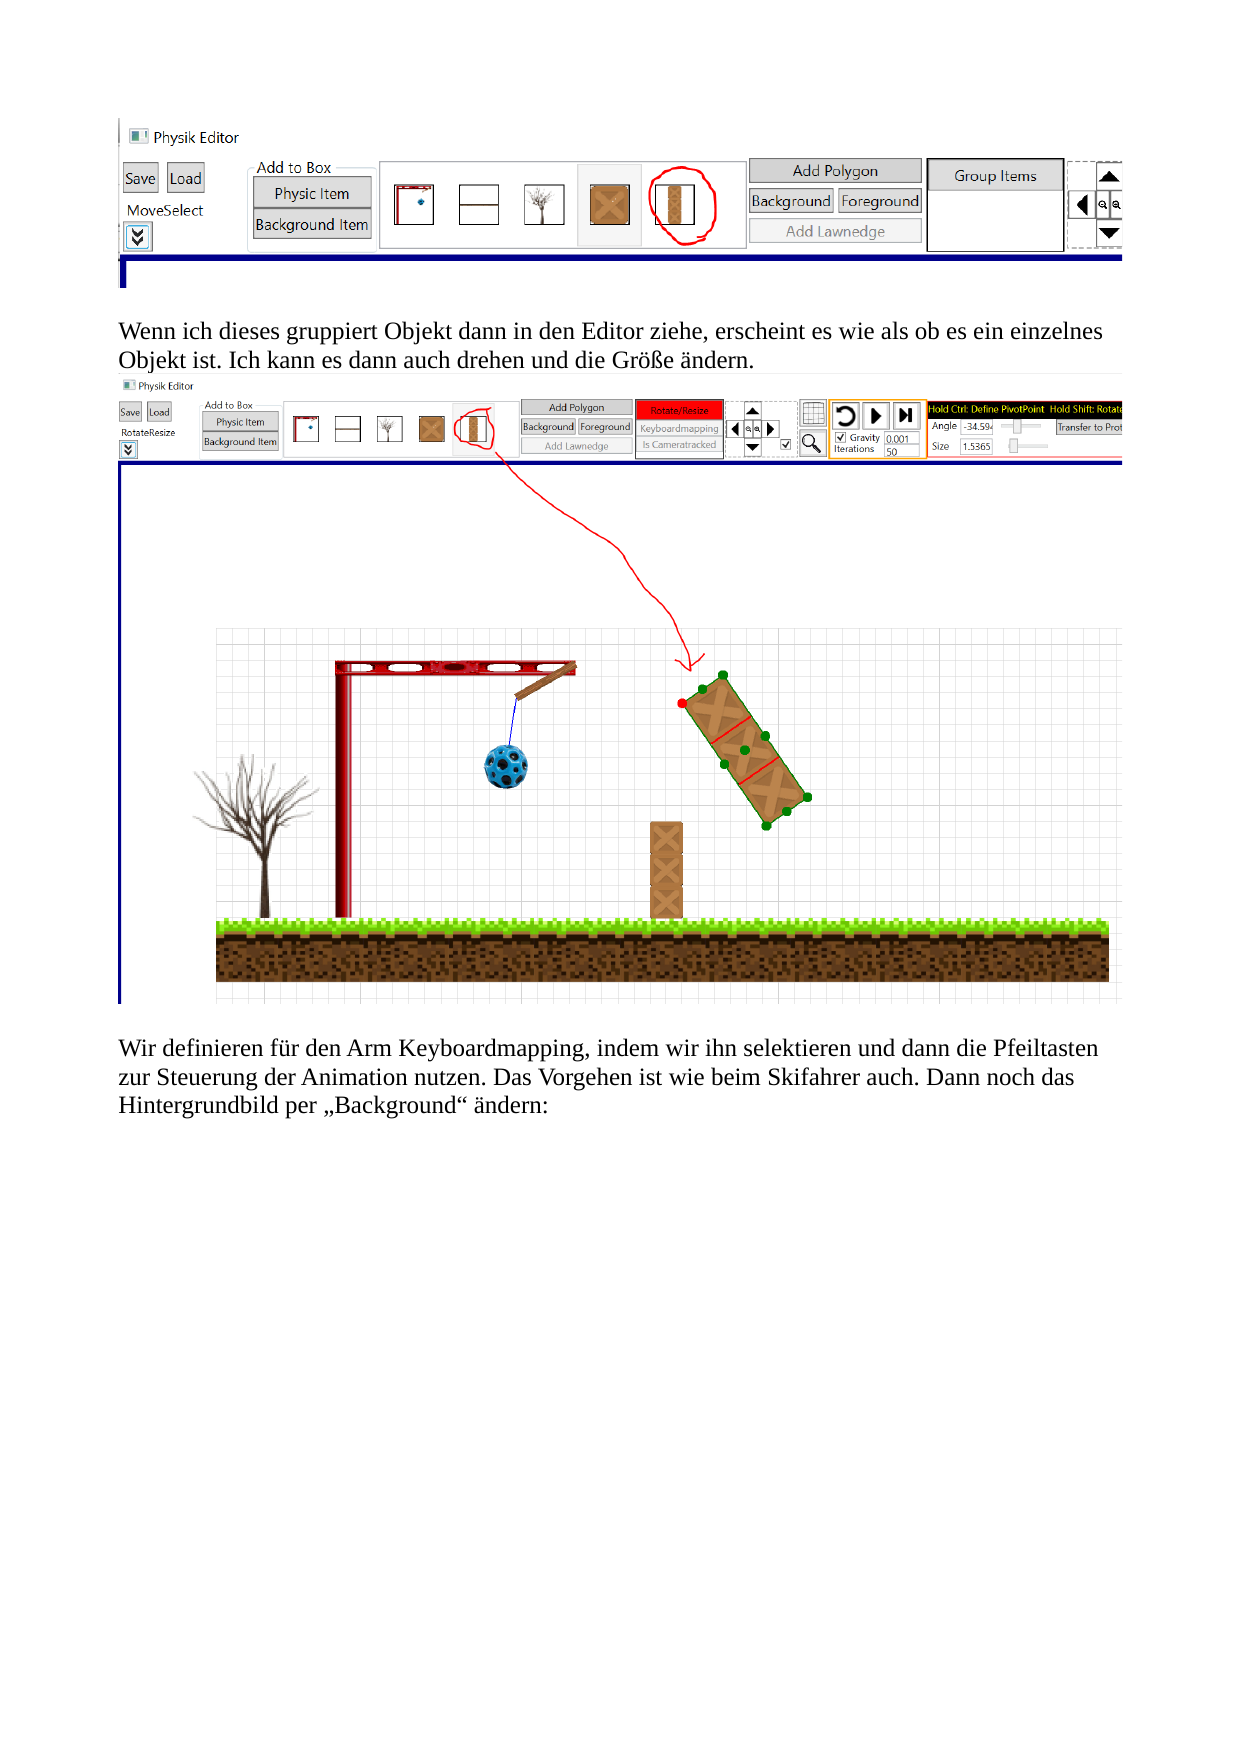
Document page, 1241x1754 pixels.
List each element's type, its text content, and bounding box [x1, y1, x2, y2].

picture [118, 373, 1123, 1004]
picture [118, 118, 1123, 288]
text Wenn ich dieses gruppiert Objekt dann in den Editor ziehe, erscheint es wie als ob es ein einzelnes Objekt ist. Ich kann es dann auch drehen und die Größe ändern. [118, 316, 1122, 373]
text Wir definieren für den Arm Keyboardmapping, indem wir ihn selektieren und dann die Pfeiltasten zur Steuerung der Animation nutzen. Das Vorgehen ist wie beim Skifahrer auch. Dann noch das Hintergrundbild per „Background“ ändern: [118, 1033, 1122, 1119]
